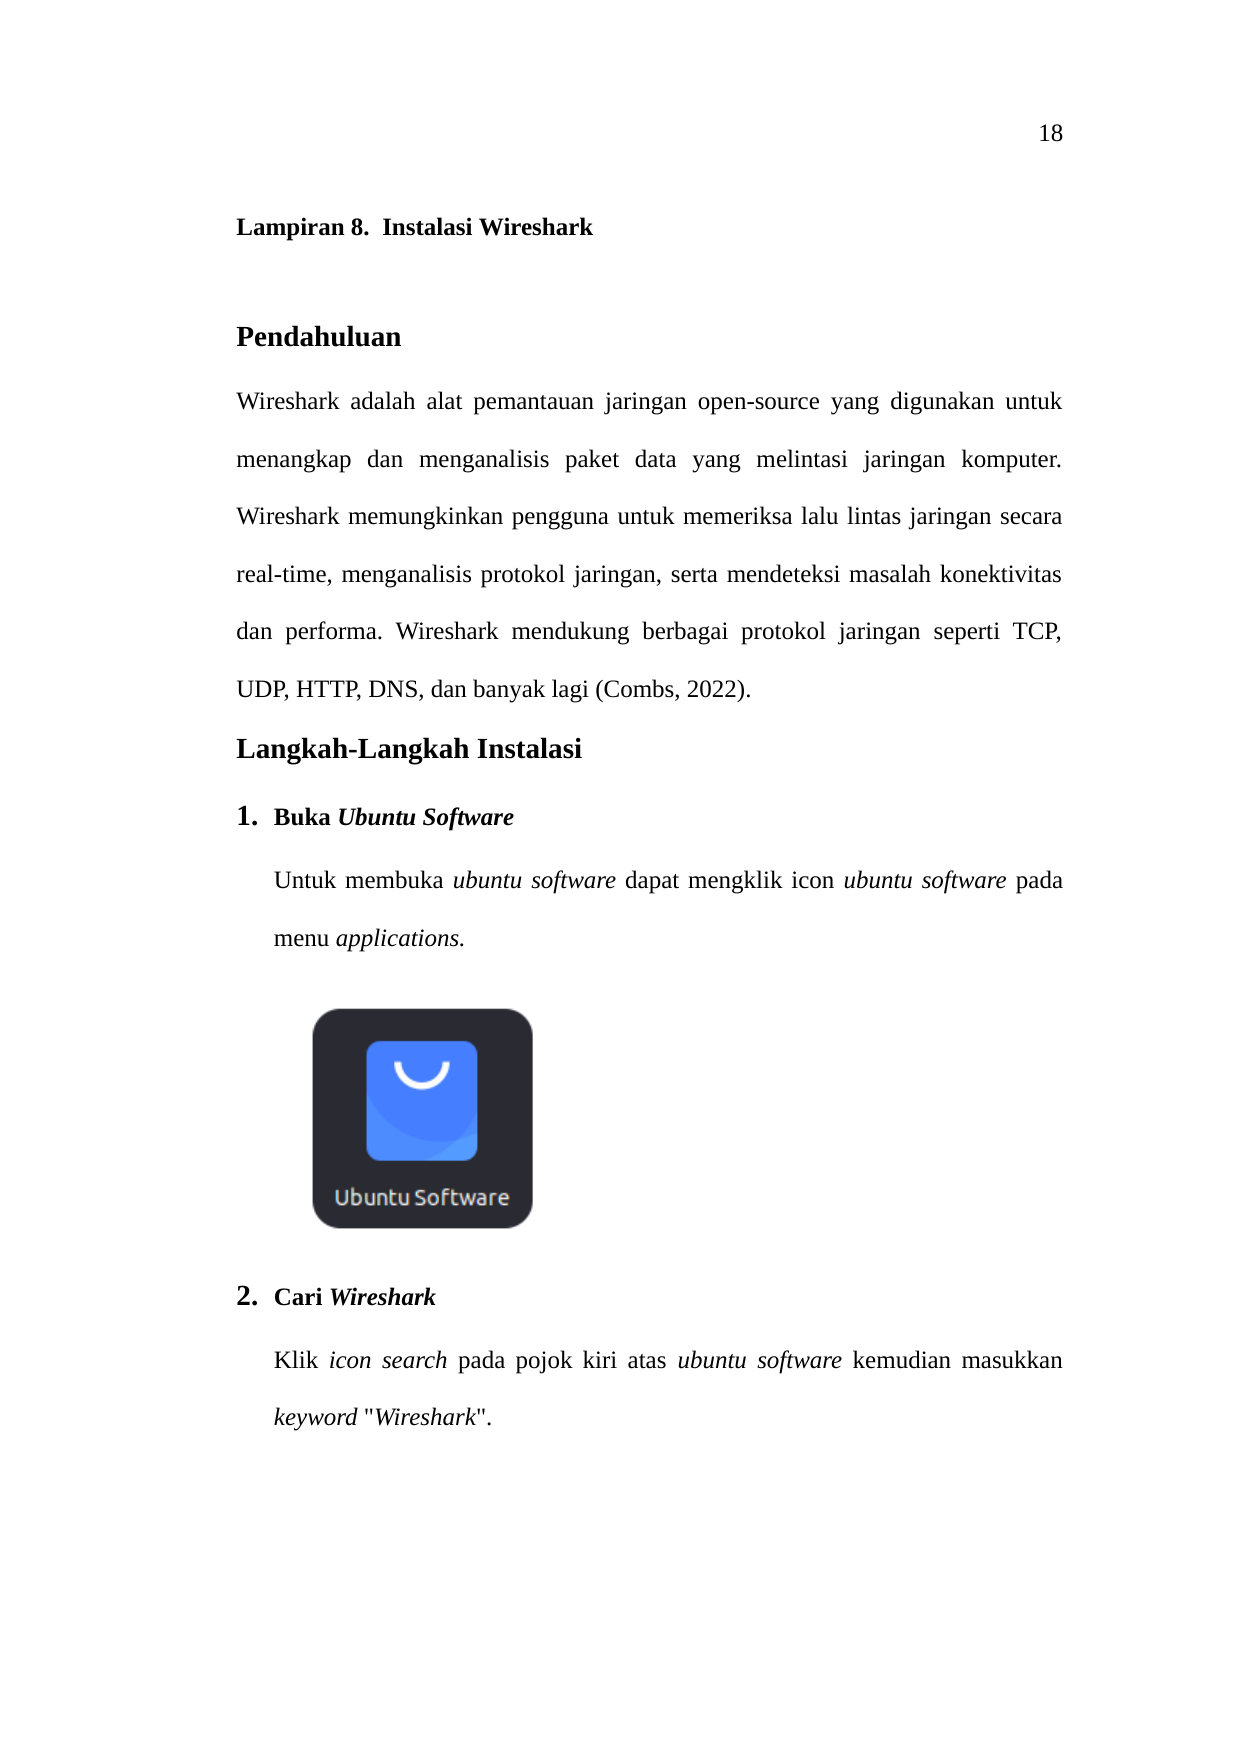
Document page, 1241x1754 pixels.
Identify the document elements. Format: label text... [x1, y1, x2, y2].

list Untuk membuka ubuntu software dapat mengklik icon ubuntu software pada menu applications. [236, 865, 1063, 952]
list Cari Wireshark [236, 1278, 1063, 1311]
subtitle Instalasi Wireshark [236, 212, 1063, 241]
list Klik icon search pada pojok kiri atas ubuntu software kemudian masukkan keyword "Wireshark". [236, 1345, 1063, 1431]
text Pendahuluan [236, 319, 1063, 353]
text Langkah-Langkah Instalasi [236, 731, 1063, 765]
picture [276, 983, 573, 1247]
text Wireshark adalah alat pemantauan jaringan open-source yang digunakan untuk menangkap dan menganalisis paket data yang melintasi jaringan komputer. Wireshark memungkinkan pengguna untuk memeriksa lalu lintas jaringan secara real-time, menganalisis protokol jaringan, serta mendeteksi masalah konektivitas dan performa. Wireshark mendukung berbagai protokol jaringan seperti TCP, UDP, HTTP, DNS, dan banyak lagi (Combs, 2022). [236, 386, 1063, 702]
list Buka Ubuntu Software [236, 798, 1063, 832]
